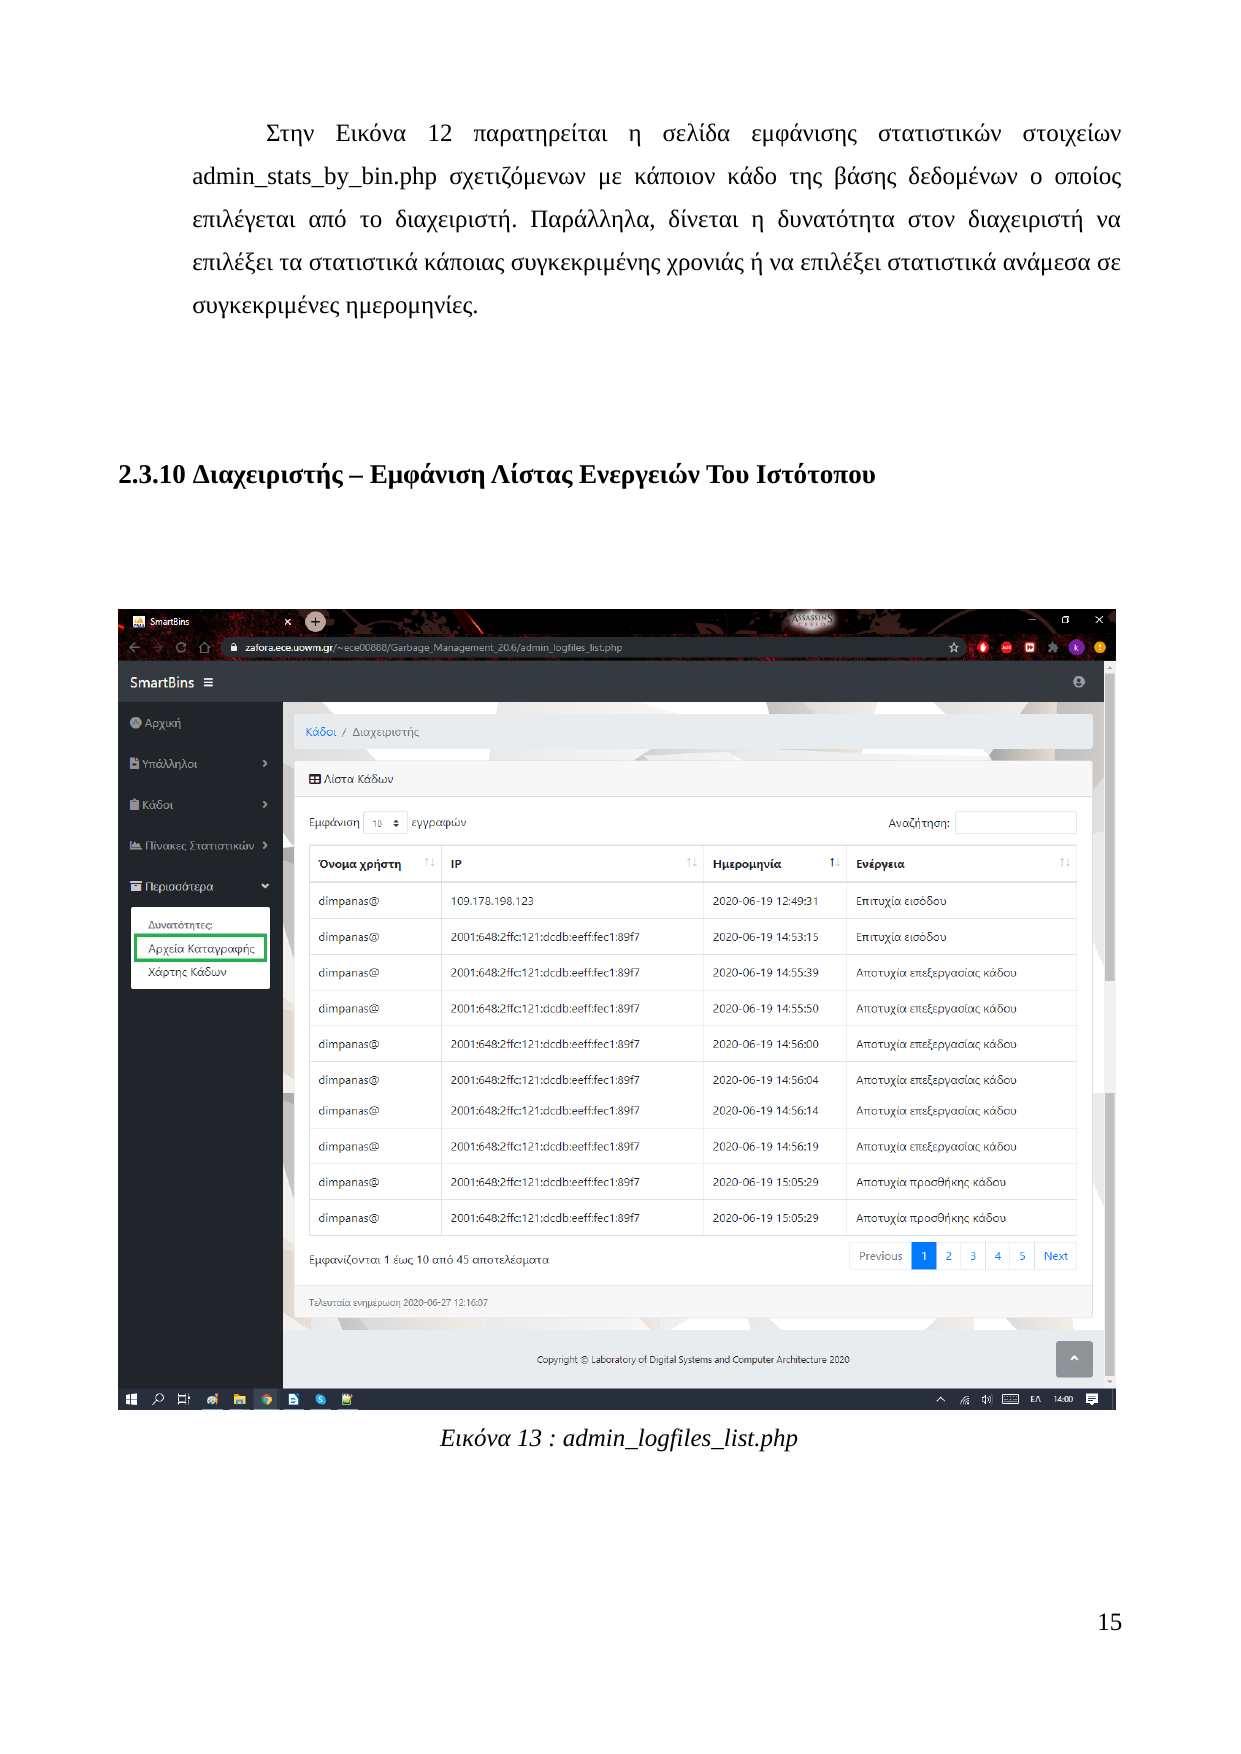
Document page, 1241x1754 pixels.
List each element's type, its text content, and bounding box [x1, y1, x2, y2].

picture [118, 609, 1123, 1418]
text Εικόνα 13 : admin_logfiles_list.php [118, 1418, 1122, 1452]
text Στην Εικόνα 12 παρατηρείται η σελίδα εμφάνισης στατιστικών στοιχείων admin_stats_by_bin.php σχετιζόμενων με κάποιον κάδο της βάσης δεδομένων ο οποίος επιλέγεται από το διαχειριστή. Παράλληλα, δίνεται η δυνατότητα στον διαχειριστή να επιλέξει τα στατιστικά κάποιας συγκεκριμένης χρονιάς ή να επιλέξει στατιστικά ανάμεσα σε συγκεκριμένες ημερομηνίες. [192, 118, 1122, 319]
subtitle 2.3.10 Διαχειριστής – Εμφάνιση Λίστας Ενεργειών Του Ιστότοπου [118, 458, 1122, 489]
